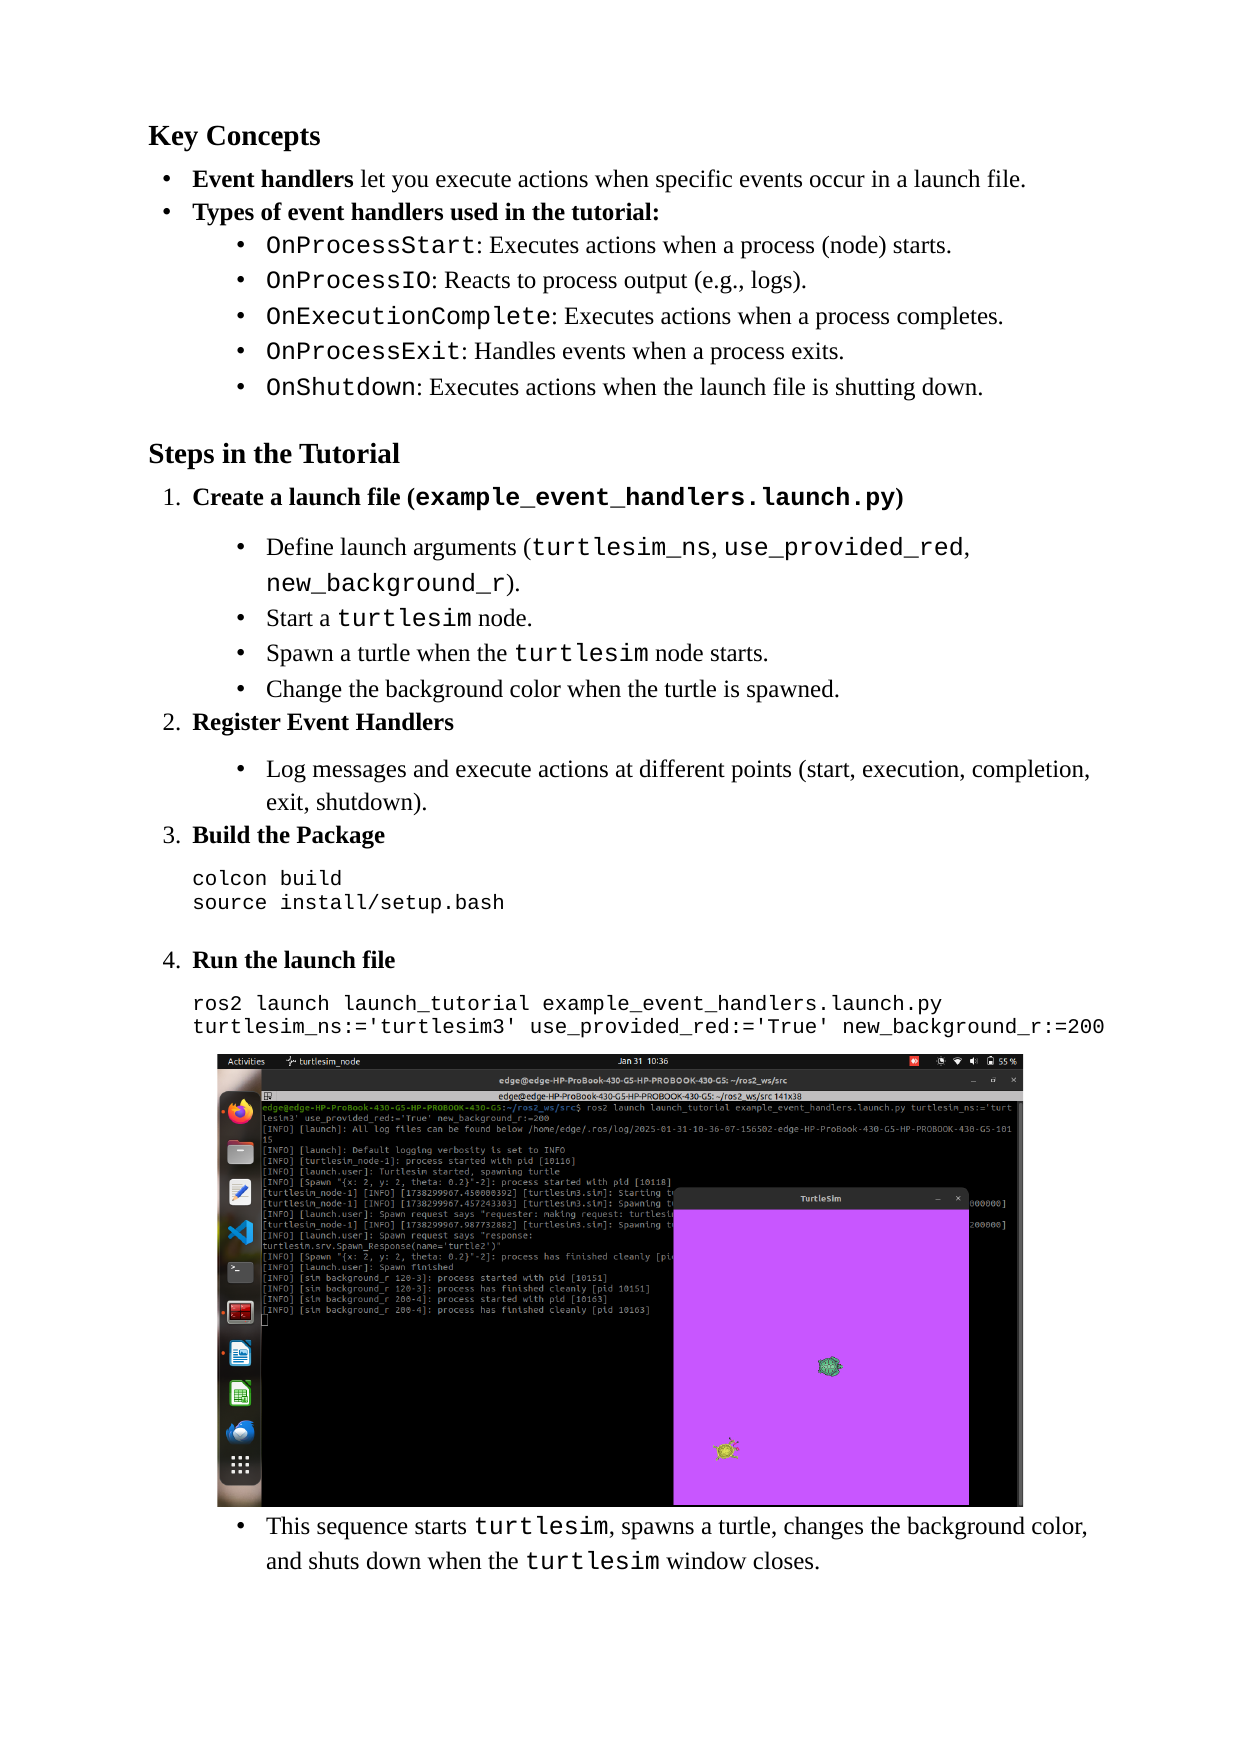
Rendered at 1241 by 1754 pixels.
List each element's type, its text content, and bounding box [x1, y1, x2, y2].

list Register Event Handlers [162, 707, 1122, 736]
list Build the Package [162, 821, 1122, 849]
subtitle 📌 Steps in the Tutorial [118, 436, 1122, 470]
list Define launch arguments (turtlesim_ns, use_provided_red, new_background_r). [236, 532, 1122, 598]
list source install/setup.bash [162, 892, 1122, 915]
list Spawn a turtle when the turtlesim node starts. [236, 638, 1122, 669]
list colcon build [162, 868, 1122, 892]
subtitle 🔹 Key Concepts [118, 118, 1122, 152]
list Types of event handlers used in the tutorial: [162, 197, 1122, 226]
list Change the background color when the turtle is spawned. [236, 674, 1122, 703]
list OnShutdown: Executes actions when the launch file is shutting down. [236, 372, 1122, 403]
list OnProcessExit: Handles events when a process exits. [236, 336, 1122, 367]
list OnProcessStart: Executes actions when a process (node) starts. [236, 230, 1122, 261]
list OnExecutionComplete: Executes actions when a process completes. [236, 301, 1122, 332]
picture [217, 1054, 1024, 1507]
list ros2 launch launch_tutorial example_event_handlers.launch.py turtlesim_ns:='turtlesim3' use_provided_red:='True' new_background_r:=200 [162, 992, 1122, 1040]
list Start a turtlesim node. [236, 603, 1122, 634]
list Event handlers let you execute actions when specific events occur in a launch file. [162, 164, 1122, 193]
list OnProcessIO: Reacts to process output (e.g., logs). [236, 266, 1122, 296]
list Log messages and execute actions at different points (start, execution, completion, exit, shutdown). [236, 754, 1122, 816]
list Run the launch file [162, 945, 1122, 974]
list This sequence starts turtlesim, spawns a turtle, changes the background color, and shuts down when the turtlesim window closes. [236, 1069, 1122, 1577]
list Create a launch file (example_event_handlers.launch.py) [162, 482, 1122, 513]
